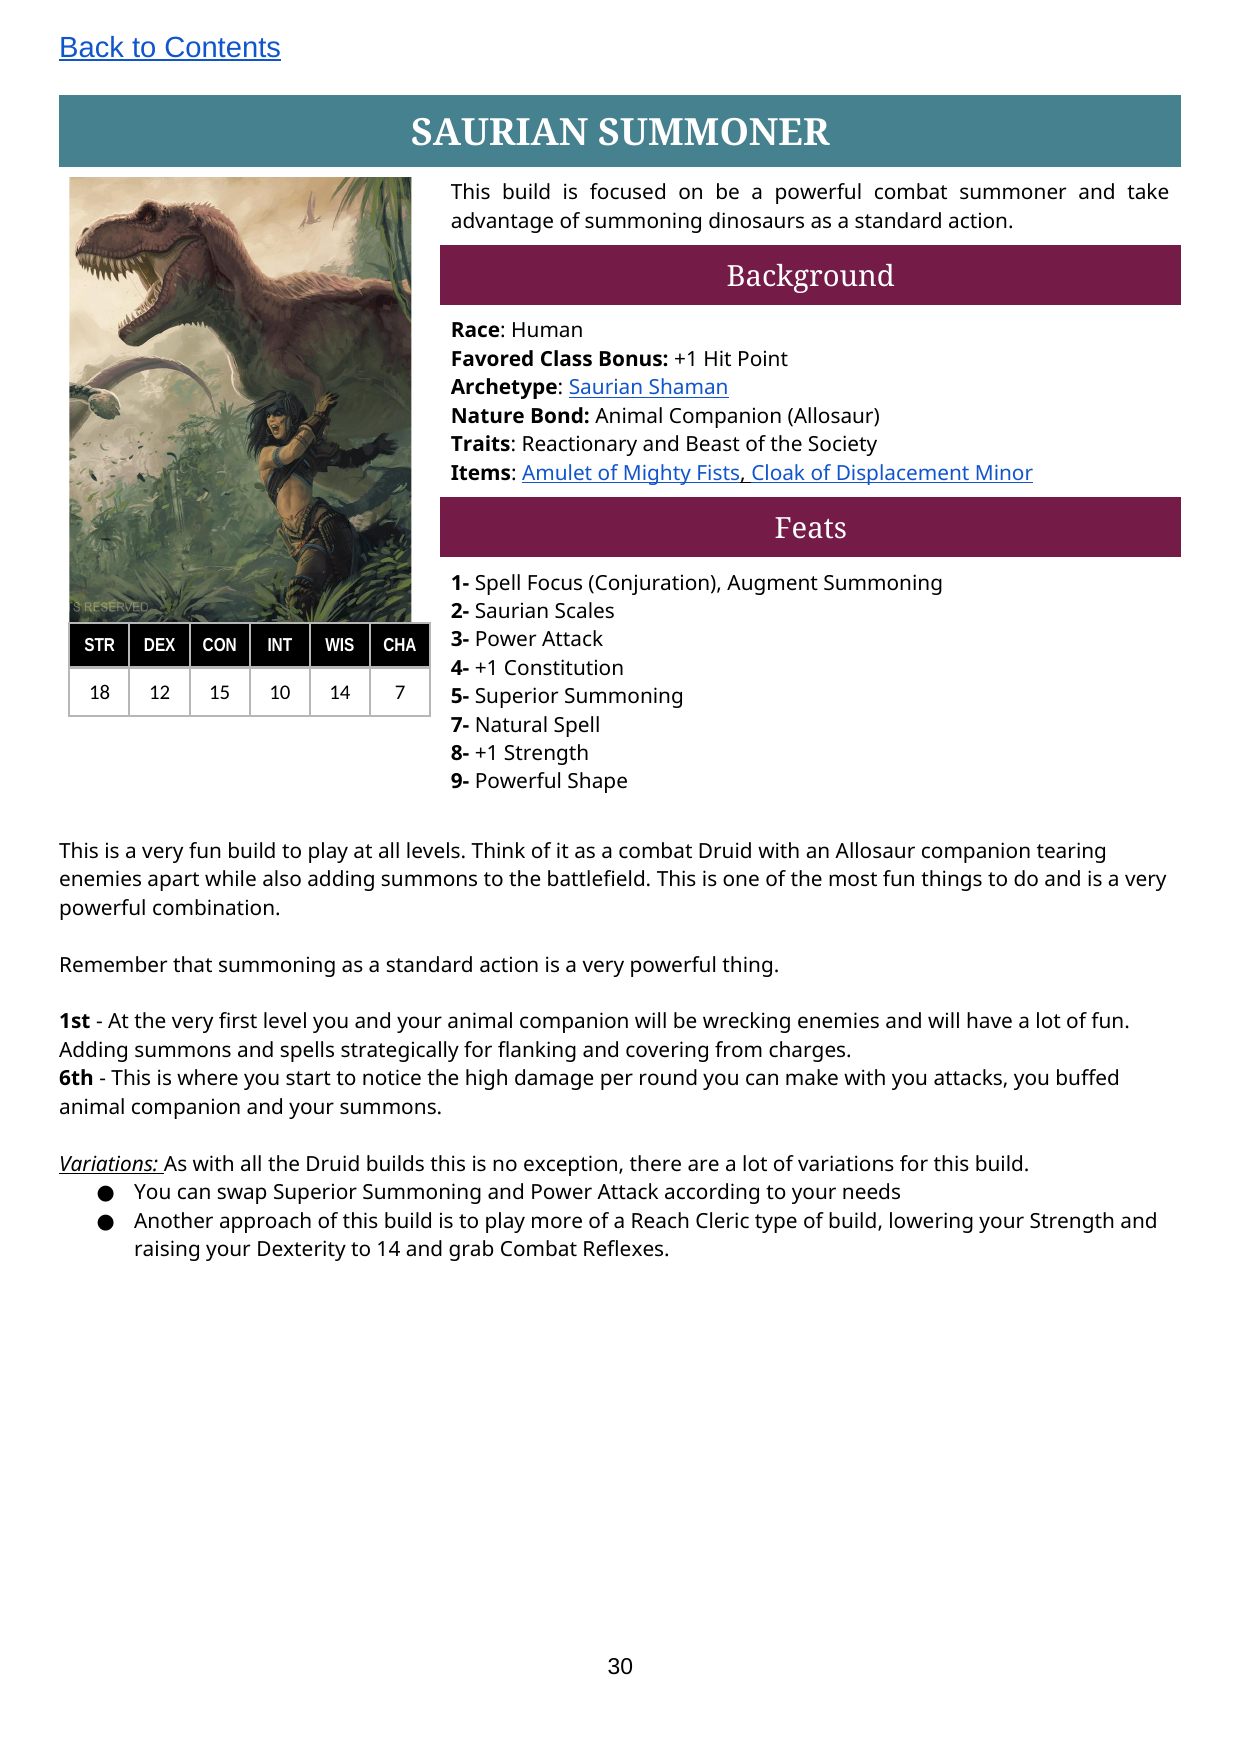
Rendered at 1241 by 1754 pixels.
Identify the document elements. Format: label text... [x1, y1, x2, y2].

table_header CON [191, 624, 249, 666]
table_cell 10 [251, 669, 309, 715]
table_header SAURIAN SUMMONER [59, 95, 1181, 167]
table_cell Feats [440, 497, 1181, 557]
list You can swap Superior Summoning and Power Attack according to your needs [96, 1177, 1181, 1206]
table_header DEX [130, 624, 189, 666]
text 6th - This is where you start to notice the high damage per round you can make with you attacks, you buffed animal companion and your summons. [59, 1063, 1181, 1120]
table_cell 12 [130, 669, 189, 715]
table_cell 18 [70, 669, 128, 715]
list Another approach of this build is to play more of a Reach Cleric type of build, lowering your Strength and raising your Dexterity to 14 and grab Combat Reflexes. [96, 1206, 1181, 1263]
table_header CHA [371, 624, 429, 666]
table_header INT [251, 624, 309, 666]
table_header WIS [311, 624, 369, 666]
table_cell Race: Human Favored Class Bonus: +1 Hit Point Archetype: Saurian Shaman Nature Bond: Animal Companion (Allosaur) Traits: Reactionary and Beast of the Society Items: Amulet of Mighty Fists, Cloak of Displacement Minor [440, 305, 1181, 497]
text Variations: As with all the Druid builds this is no exception, there are a lot of variations for this build. [59, 1149, 1181, 1177]
table_cell 14 [311, 669, 369, 715]
table_cell 15 [191, 669, 249, 715]
table_cell This build is focused on be a powerful combat summoner and take advantage of summoning dinosaurs as a standard action. [440, 167, 1181, 245]
table_header STR [70, 624, 128, 666]
text This is a very fun build to play at all levels. Think of it as a combat Druid with an Allosaur companion tearing enemies apart while also adding summons to the battlefield. This is one of the most fun things to do and is a very powerful combination. [59, 836, 1181, 921]
text Remember that summoning as a standard action is a very powerful thing. [59, 950, 1181, 978]
table_cell 1- Spell Focus (Conjuration), Augment Summoning 2- Saurian Scales 3- Power Attack 4- +1 Constitution 5- Superior Summoning 7- Natural Spell 8- +1 Strength 9- Powerful Shape [440, 557, 1181, 806]
text 1st - At the very first level you and your animal companion will be wrecking enemies and will have a lot of fun. Adding summons and spells strategically for flanking and covering from charges. [59, 1007, 1181, 1063]
picture [208, 177, 412, 622]
table_cell 7 [371, 669, 429, 715]
table_cell [59, 167, 440, 806]
table_cell Background [440, 245, 1181, 305]
